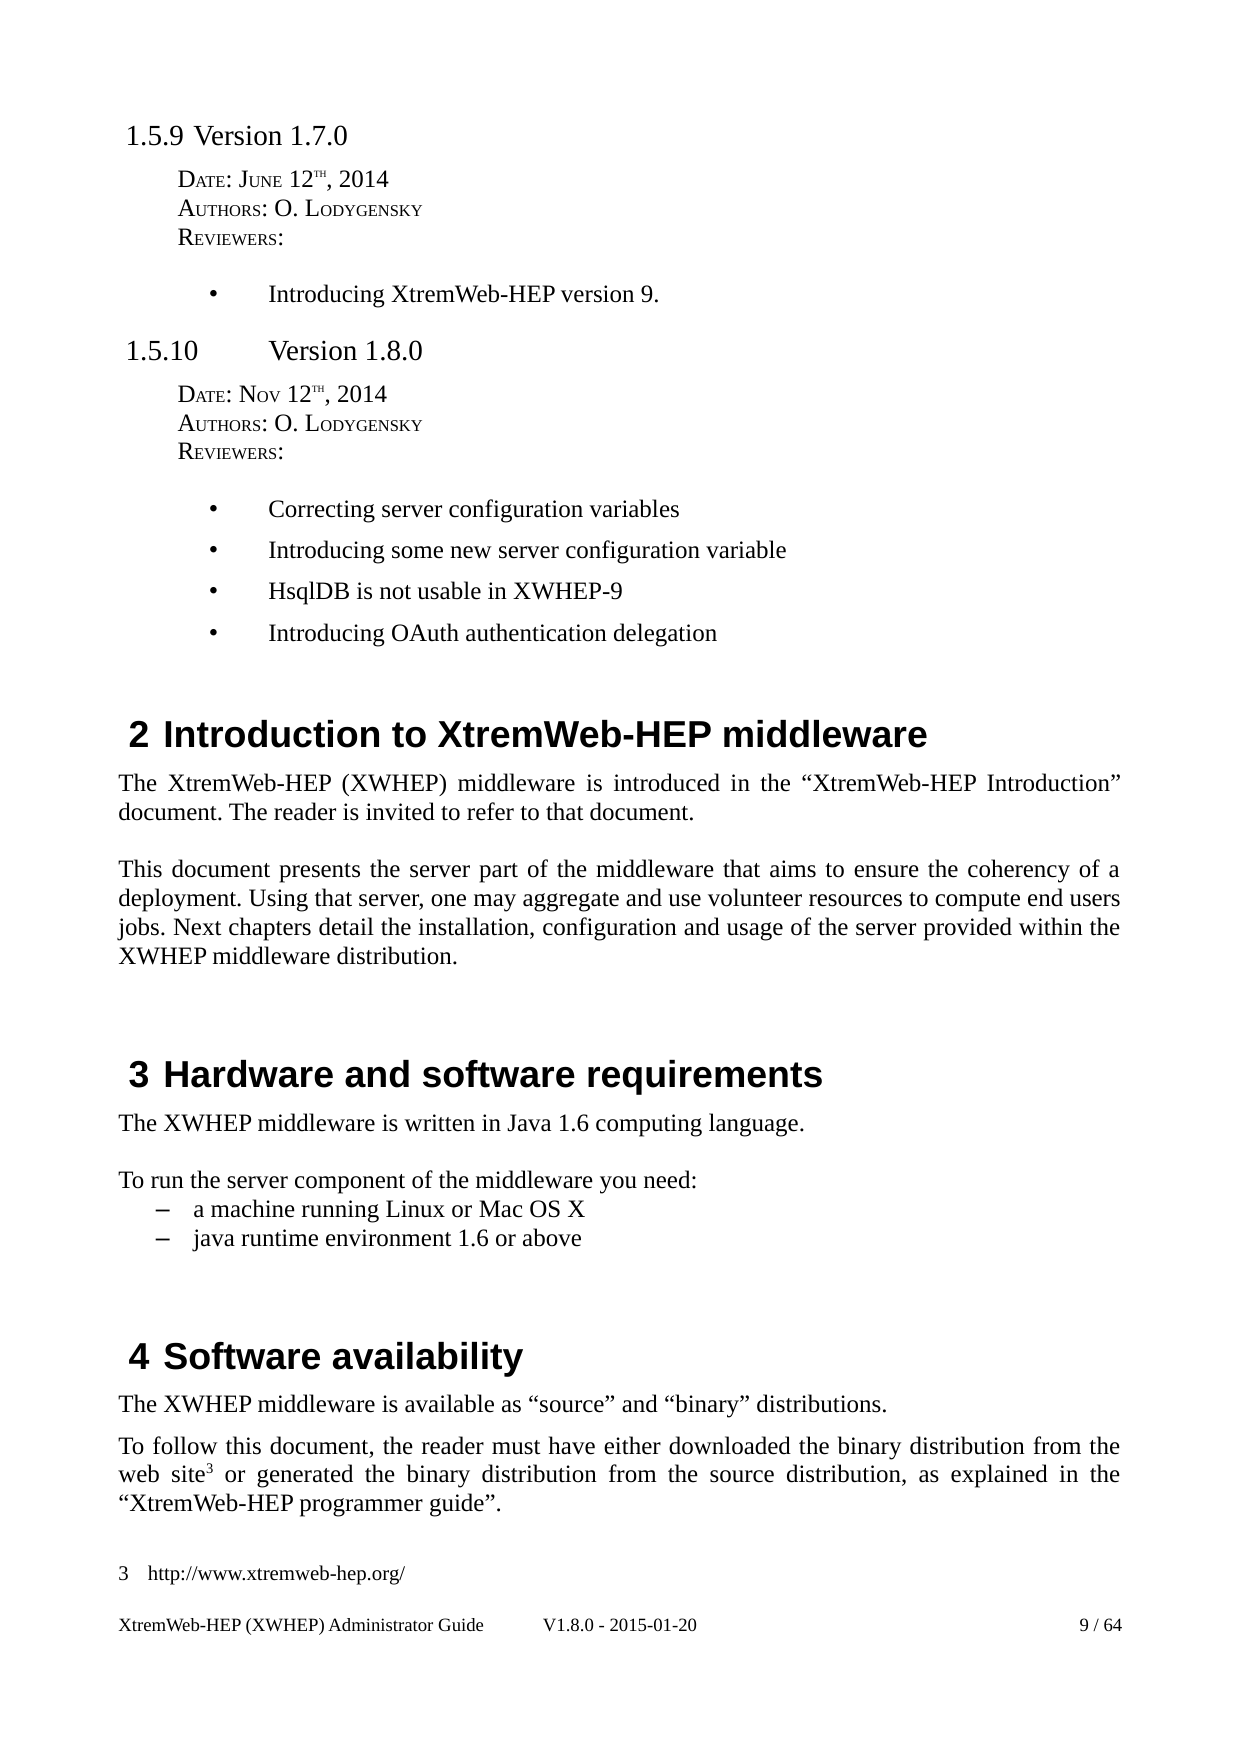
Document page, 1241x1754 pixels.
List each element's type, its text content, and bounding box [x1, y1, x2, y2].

list Introducing OAuth authentication delegation [209, 618, 1035, 646]
subtitle Software availability [118, 1334, 1122, 1377]
text The XtremWeb-HEP (XWHEP) middleware is introduced in the “XtremWeb-HEP Introduction” document. The reader is invited to refer to that document. [118, 768, 1122, 826]
text Date: June 12th, 2014 [177, 164, 1122, 193]
subtitle Hardware and software requirements [118, 1052, 1122, 1095]
list Introducing XtremWeb-HEP version 9. [209, 279, 1035, 308]
text The XWHEP middleware is written in Java 1.6 computing language. [118, 1108, 1122, 1136]
text Reviewers: [177, 436, 1122, 465]
list a machine running Linux or Mac OS X [156, 1194, 1122, 1223]
subtitle Introduction to XtremWeb-HEP middleware [118, 713, 1122, 756]
list Introducing some new server configuration variable [209, 535, 1035, 564]
text This document presents the server part of the middleware that aims to ensure the coherency of a deployment. Using that server, one may aggregate and use volunteer resources to compute end users jobs. Next chapters detail the installation, configuration and usage of the server provided within the XWHEP middleware distribution. [118, 854, 1122, 969]
list Correcting server configuration variables [209, 494, 1035, 523]
text Authors: O. Lodygensky [177, 193, 1122, 222]
list HsqlDB is not usable in XWHEP-9 [209, 576, 1035, 605]
subtitle Version 1.8.0 [118, 333, 1122, 366]
text Reviewers: [177, 222, 1122, 250]
list java runtime environment 1.6 or above [156, 1223, 1122, 1251]
text Authors: O. Lodygensky [177, 408, 1122, 436]
text To run the server component of the middleware you need: [118, 1165, 1122, 1194]
text http://www.xtremweb-hep.org/ [118, 1561, 1122, 1585]
text Date: Nov 12th, 2014 [177, 379, 1122, 408]
text To follow this document, the reader must have either downloaded the binary distribution from the web site or generated the binary distribution from the source distribution, as explained in the “XtremWeb-HEP programmer guide”. [118, 1431, 1122, 1517]
text The XWHEP middleware is available as “source” and “binary” distributions. [118, 1389, 1122, 1418]
subtitle Version 1.7.0 [118, 118, 1122, 152]
